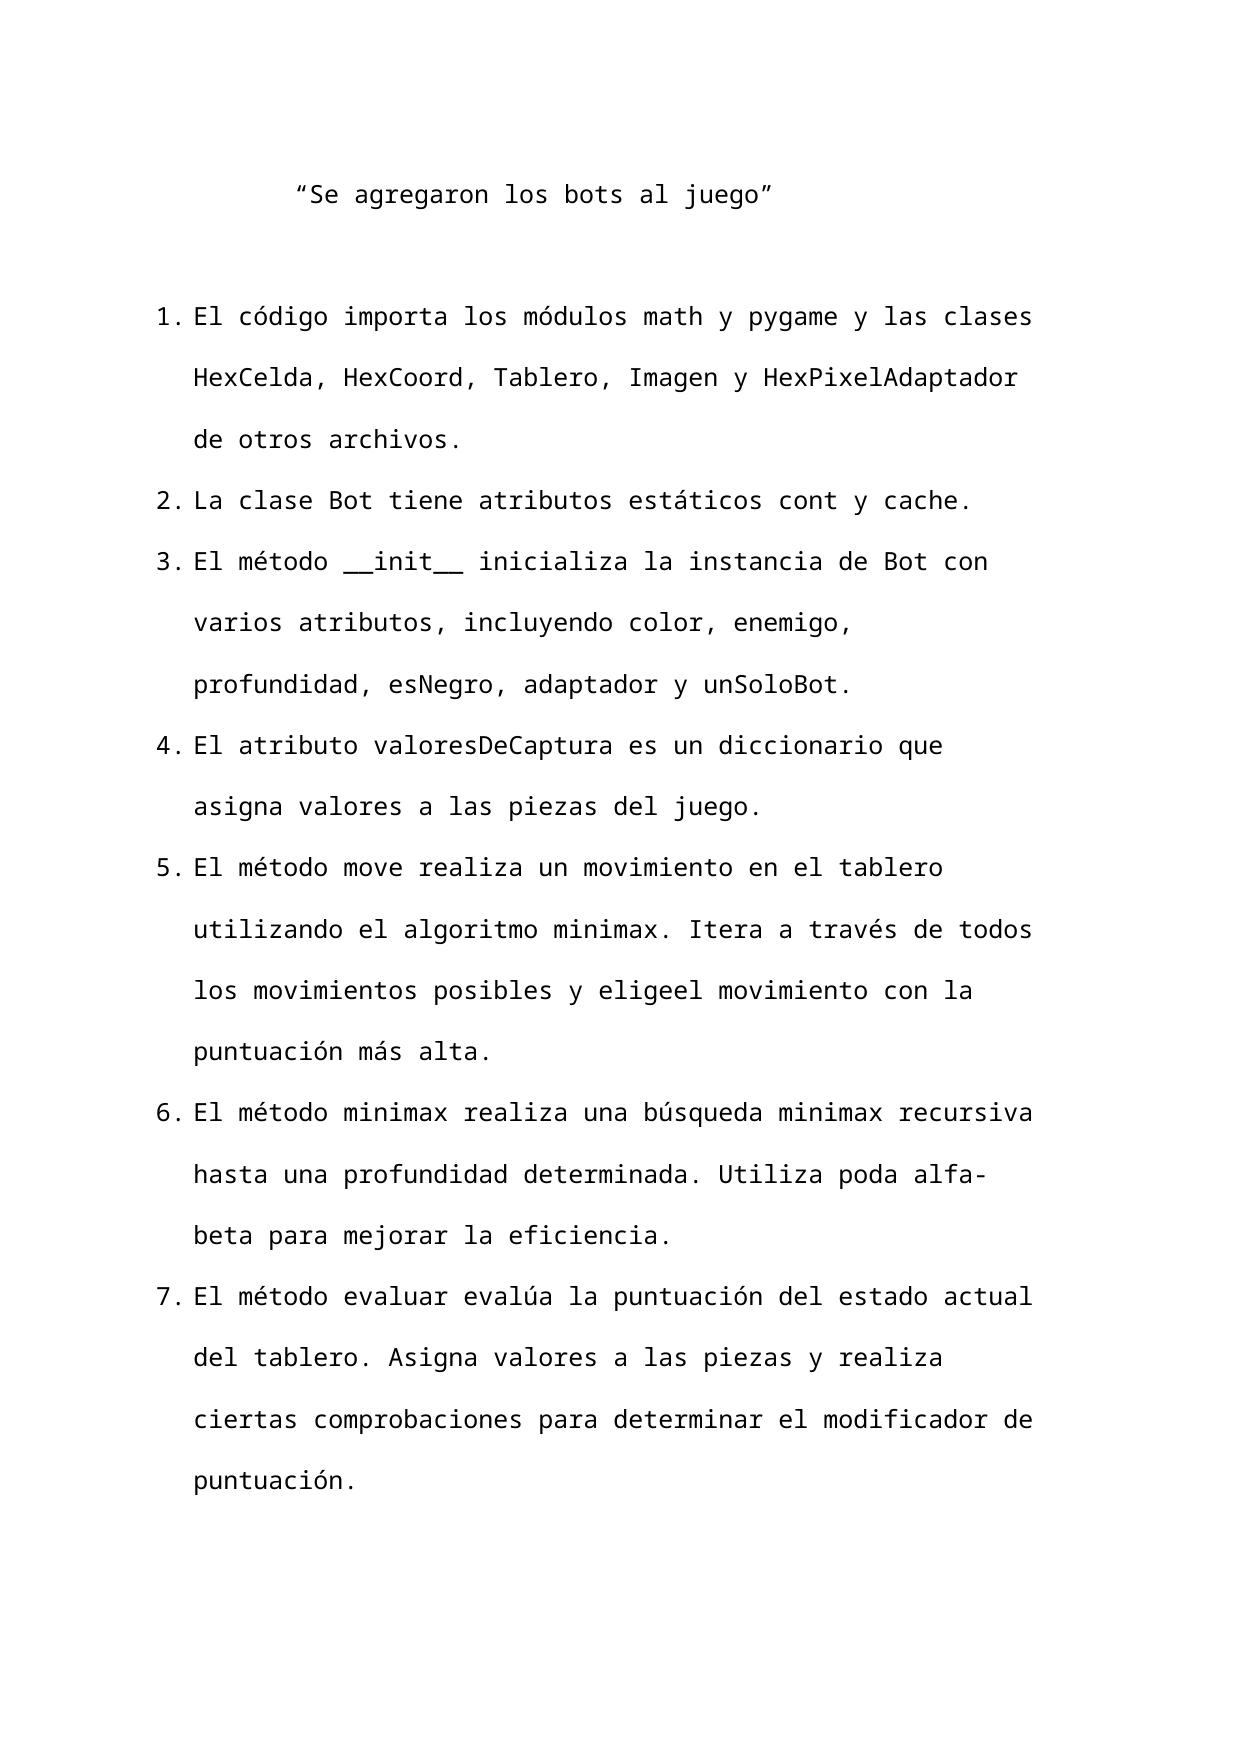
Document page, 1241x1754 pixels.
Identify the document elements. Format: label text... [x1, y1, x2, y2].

list El atributo valoresDeCaptura es un diccionario que asigna valores a las piezas del juego. [156, 728, 1038, 823]
list El método minimax realiza una búsqueda minimax recursiva hasta una profundidad determinada. Utiliza poda alfa-beta para mejorar la eficiencia. [156, 1095, 1038, 1252]
list El código importa los módulos math y pygame y las clases HexCelda, HexCoord, Tablero, Imagen y HexPixelAdaptador de otros archivos. [156, 299, 1038, 455]
list El método evaluar evalúa la puntuación del estado actual del tablero. Asigna valores a las piezas y realiza ciertas comprobaciones para determinar el modificador de puntuación. [156, 1279, 1038, 1497]
text “Se agregaron los bots al juego” [29, 176, 1038, 210]
list La clase Bot tiene atributos estáticos cont y cache. [156, 483, 1038, 517]
list El método move realiza un movimiento en el tablero utilizando el algoritmo minimax. Itera a través de todos los movimientos posibles y eligeel movimiento con la puntuación más alta. [156, 850, 1038, 1068]
list El método __init__ inicializa la instancia de Bot con varios atributos, incluyendo color, enemigo, profundidad, esNegro, adaptador y unSoloBot. [156, 544, 1038, 700]
